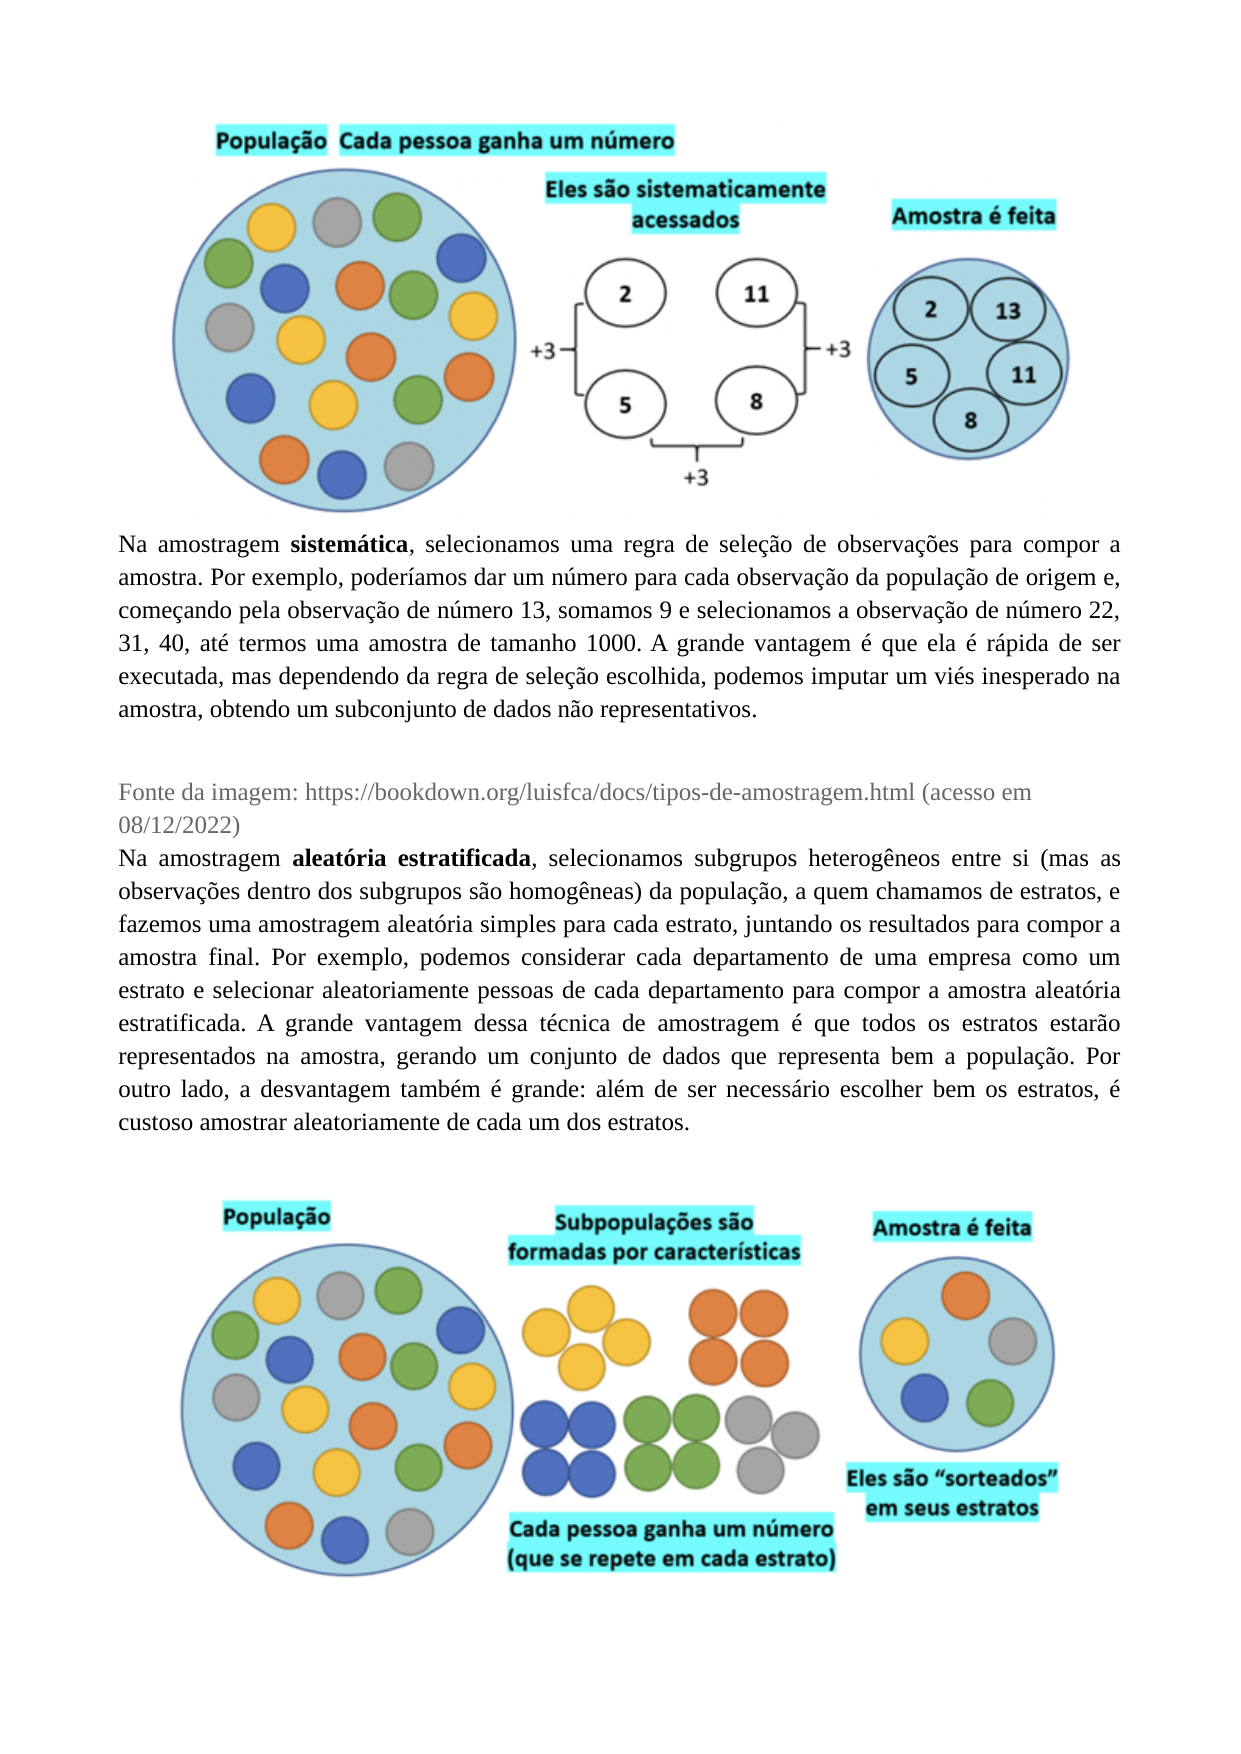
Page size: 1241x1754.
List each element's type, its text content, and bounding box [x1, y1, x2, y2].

text Fonte da imagem: https://bookdown.org/luisfca/docs/tipos-de-amostragem.html (acesso em 08/12/2022) [118, 777, 1122, 838]
text Na amostragem aleatória estratificada, selecionamos subgrupos heterogêneos entre si (mas as observações dentro dos subgrupos são homogêneas) da população, a quem chamamos de estratos, e fazemos uma amostragem aleatória simples para cada estrato, juntando os resultados para compor a amostra final. Por exemplo, podemos considerar cada departamento de uma empresa como um estrato e selecionar aleatoriamente pessoas de cada departamento para compor a amostra aleatória estratificada. A grande vantagem dessa técnica de amostragem é que todos os estratos estarão representados na amostra, gerando um conjunto de dados que representa bem a população. Por outro lado, a desvantagem também é grande: além de ser necessário escolher bem os estratos, é custoso amostrar aleatoriamente de cada um dos estratos. [118, 843, 1122, 1136]
picture [157, 118, 1083, 525]
text Na amostragem sistemática, selecionamos uma regra de seleção de observações para compor a amostra. Por exemplo, poderíamos dar um número para cada observação da população de origem e, começando pela observação de número 13, somamos 9 e selecionamos a observação de número 22, 31, 40, até termos uma amostra de tamanho 1000. A grande vantagem é que ela é rápida de ser executada, mas dependendo da regra de seleção escolhida, podemos imputar um viés inesperado na amostra, obtendo um subconjunto de dados não representativos. [118, 118, 1122, 722]
picture [163, 1190, 1077, 1581]
